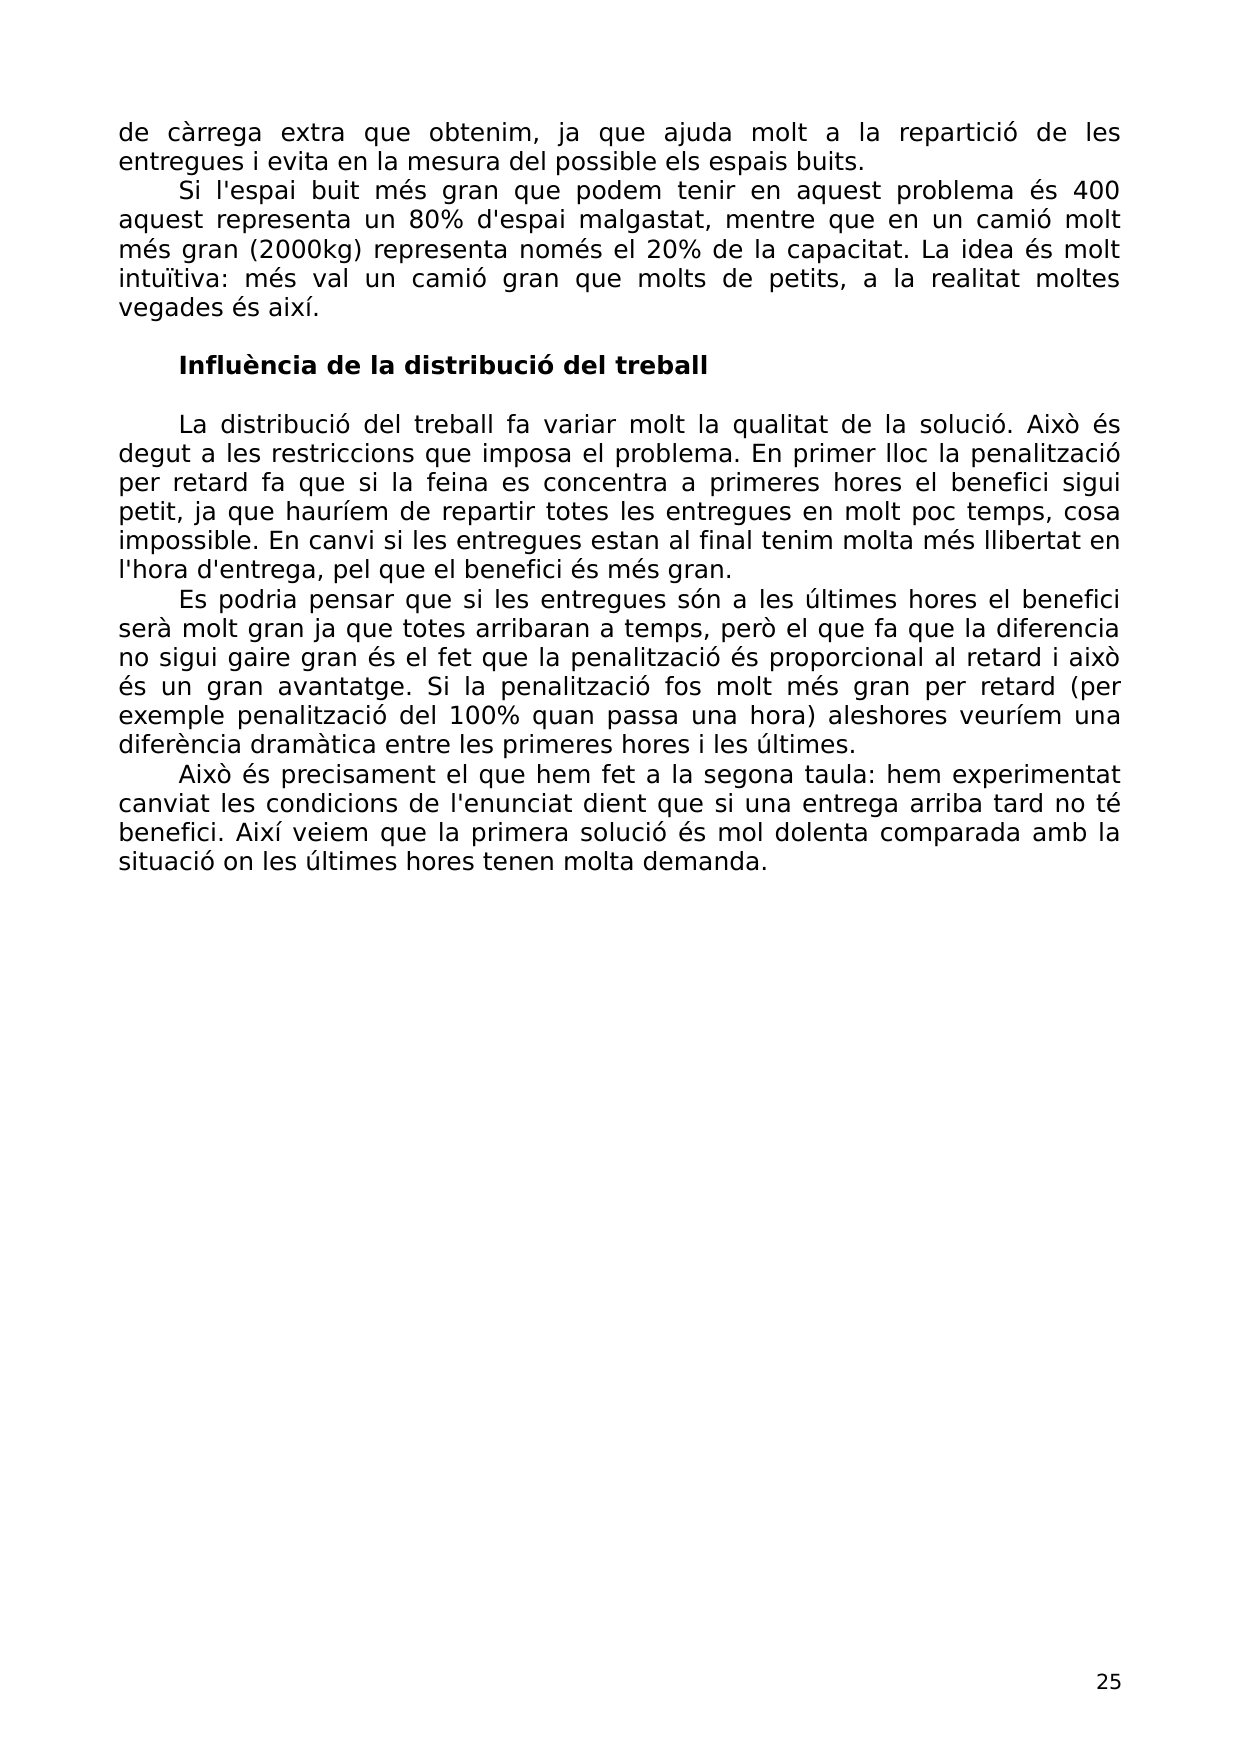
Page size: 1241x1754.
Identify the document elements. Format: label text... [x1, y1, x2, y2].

text de càrrega extra que obtenim, ja que ajuda molt a la repartició de les entregues i evita en la mesura del possible els espais buits. [118, 118, 1122, 176]
text Influència de la distribució del treball [118, 351, 1122, 381]
text La distribució del treball fa variar molt la qualitat de la solució. Això és degut a les restriccions que imposa el problema. En primer lloc la penalització per retard fa que si la feina es concentra a primeres hores el benefici sigui petit, ja que hauríem de repartir totes les entregues en molt poc temps, cosa impossible. En canvi si les entregues estan al final tenim molta més llibertat en l'hora d'entrega, pel que el benefici és més gran. [118, 410, 1122, 585]
text Això és precisament el que hem fet a la segona taula: hem experimentat canviat les condicions de l'enunciat dient que si una entrega arriba tard no té benefici. Així veiem que la primera solució és mol dolenta comparada amb la situació on les últimes hores tenen molta demanda. [118, 760, 1122, 876]
text Si l'espai buit més gran que podem tenir en aquest problema és 400 aquest representa un 80% d'espai malgastat, mentre que en un camió molt més gran (2000kg) representa només el 20% de la capacitat. La idea és molt intuïtiva: més val un camió gran que molts de petits, a la realitat moltes vegades és així. [118, 176, 1122, 322]
text Es podria pensar que si les entregues són a les últimes hores el benefici serà molt gran ja que totes arribaran a temps, però el que fa que la diferencia no sigui gaire gran és el fet que la penalització és proporcional al retard i això és un gran avantatge. Si la penalització fos molt més gran per retard (per exemple penalització del 100% quan passa una hora) aleshores veuríem una diferència dramàtica entre les primeres hores i les últimes. [118, 585, 1122, 760]
